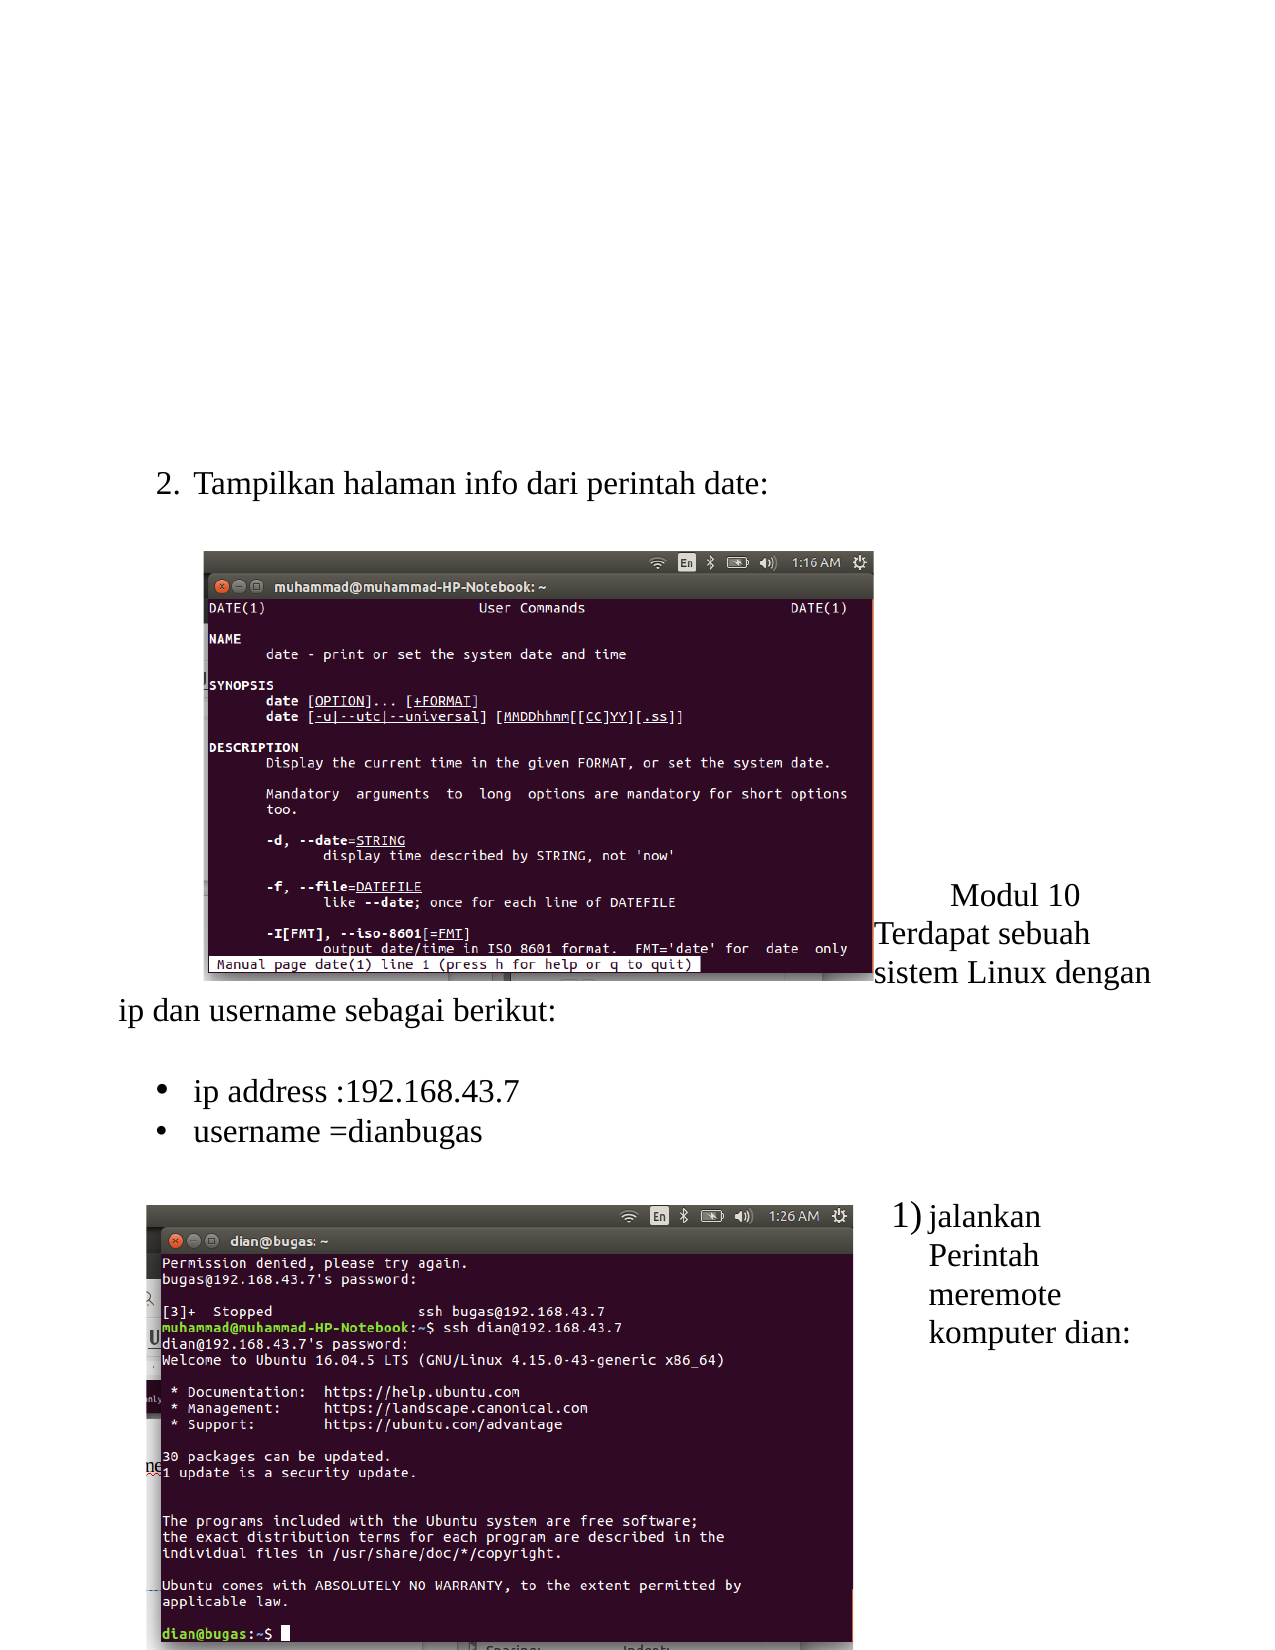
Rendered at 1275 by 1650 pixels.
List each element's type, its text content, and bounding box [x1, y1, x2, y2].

list jalankan Perintah meremote komputer dian: [156, 1192, 1157, 1350]
subtitle [118, 875, 873, 913]
list username =dianbugas [156, 1111, 1157, 1149]
subtitle Modul 10 [874, 875, 1157, 913]
list ip address :192.168.43.7 [156, 1072, 1157, 1111]
list Tampilkan halaman info dari perintah date: [156, 463, 1157, 501]
text Terdapat sebuah sistem Linux dengan ip dan username sebagai berikut: [118, 913, 1157, 1028]
